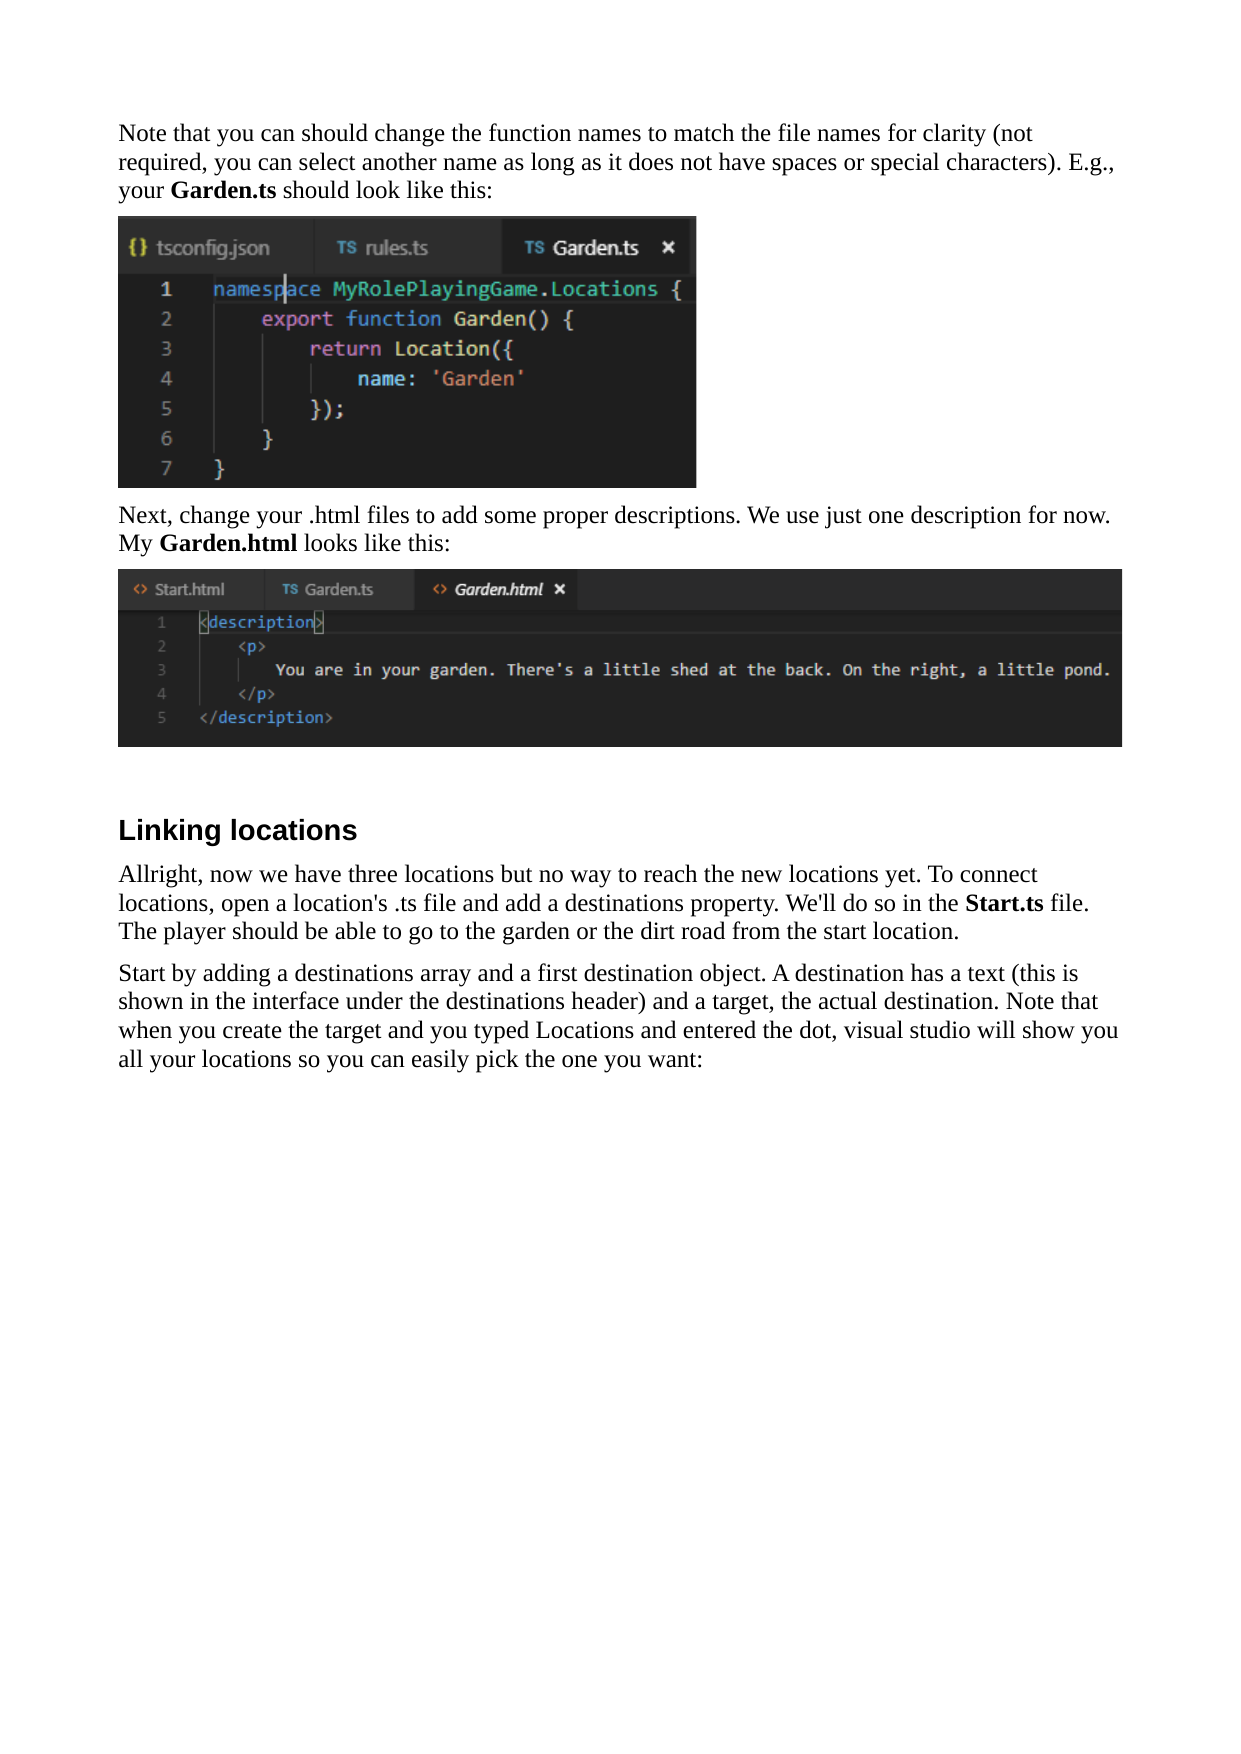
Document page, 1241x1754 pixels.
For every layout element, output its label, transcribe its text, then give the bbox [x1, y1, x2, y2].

text Start by adding a destinations array and a first destination object. A destination has a text (this is shown in the interface under the destinations header) and a target, the actual destination. Note that when you create the target and you typed Locations and entered the dot, visual studio will show you all your locations so you can easily pick the one you want: [118, 958, 1122, 1073]
subtitle Linking locations [118, 813, 1122, 846]
text Allright, now we have three locations but no way to reach the new locations yet. To connect locations, open a location's .ts file and add a destinations property. We'll do so in the Start.ts file. The player should be able to go to the garden or the dirt road from the start location. [118, 859, 1122, 945]
text Note that you can should change the function names to match the file names for clarity (not required, you can select another name as long as it does not have spaces or special characters). E.g., your Garden.ts should look like this: [118, 118, 1122, 204]
text Next, change your .html files to add some proper descriptions. We use just one description for now. My Garden.html looks like this: [118, 500, 1122, 557]
